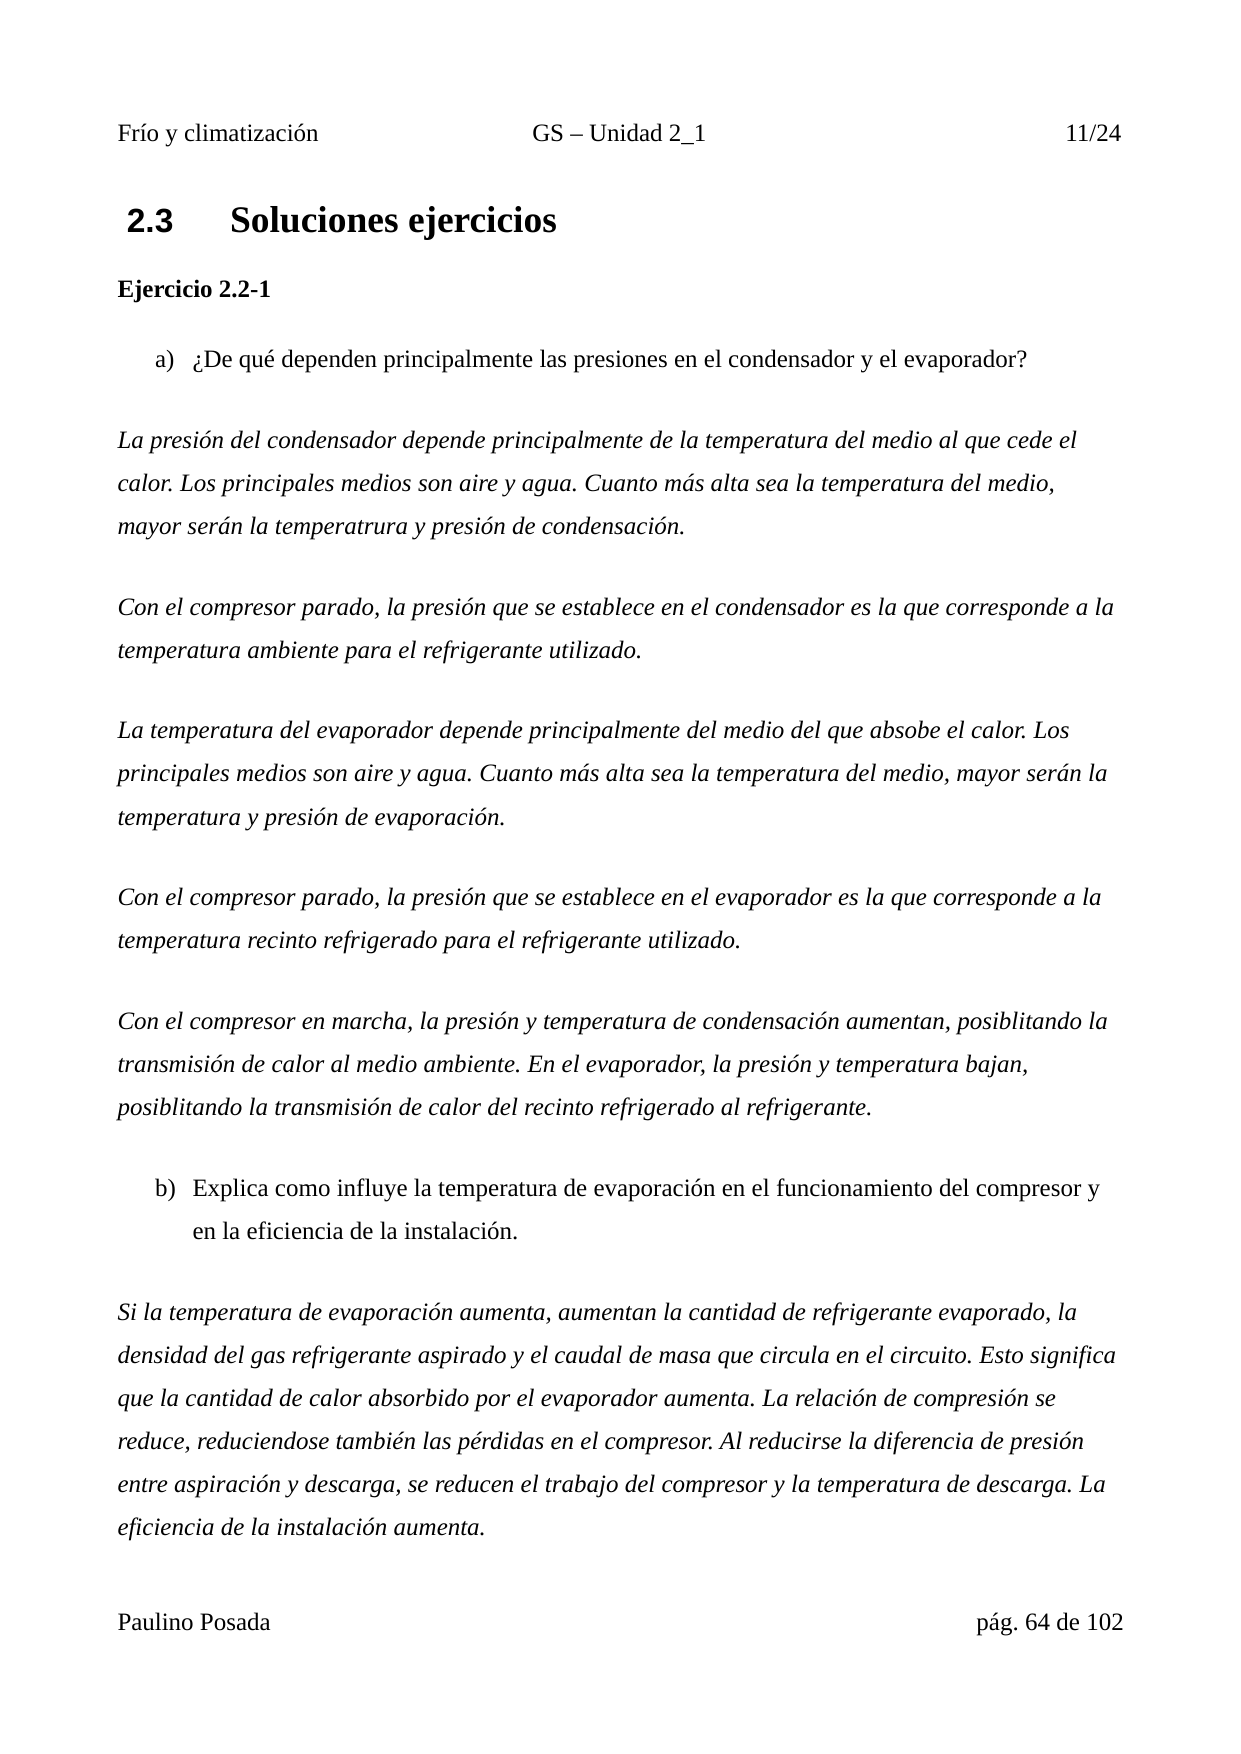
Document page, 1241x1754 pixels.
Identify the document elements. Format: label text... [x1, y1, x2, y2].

text La presión del condensador depende principalmente de la temperatura del medio al que cede el calor. Los principales medios son aire y agua. Cuanto más alta sea la temperatura del medio, mayor serán la temperatrura y presión de condensación. [117, 425, 1123, 540]
subtitle Soluciones ejercicios [117, 197, 1123, 240]
text Si la temperatura de evaporación aumenta, aumentan la cantidad de refrigerante evaporado, la densidad del gas refrigerante aspirado y el caudal de masa que circula en el circuito. Esto significa que la cantidad de calor absorbido por el evaporador aumenta. La relación de compresión se reduce, reduciendose también las pérdidas en el compresor. Al reducirse la diferencia de presión entre aspiración y descarga, se reducen el trabajo del compresor y la temperatura de descarga. La eficiencia de la instalación aumenta. [117, 1297, 1123, 1541]
text Con el compresor parado, la presión que se establece en el condensador es la que corresponde a la temperatura ambiente para el refrigerante utilizado. [117, 592, 1123, 663]
text Con el compresor en marcha, la presión y temperatura de condensación aumentan, posiblitando la transmisión de calor al medio ambiente. En el evaporador, la presión y temperatura bajan, posiblitando la transmisión de calor del recinto refrigerado al refrigerante. [117, 1006, 1123, 1121]
text Con el compresor parado, la presión que se establece en el evaporador es la que corresponde a la temperatura recinto refrigerado para el refrigerante utilizado. [117, 882, 1123, 954]
text Ejercicio 2.2-1 [117, 274, 1123, 302]
text La temperatura del evaporador depende principalmente del medio del que absobe el calor. Los principales medios son aire y agua. Cuanto más alta sea la temperatura del medio, mayor serán la temperatura y presión de evaporación. [117, 715, 1123, 830]
list ¿De qué dependen principalmente las presiones en el condensador y el evaporador? [155, 344, 1123, 373]
list Explica como influye la temperatura de evaporación en el funcionamiento del compresor y en la eficiencia de la instalación. [155, 1173, 1123, 1245]
